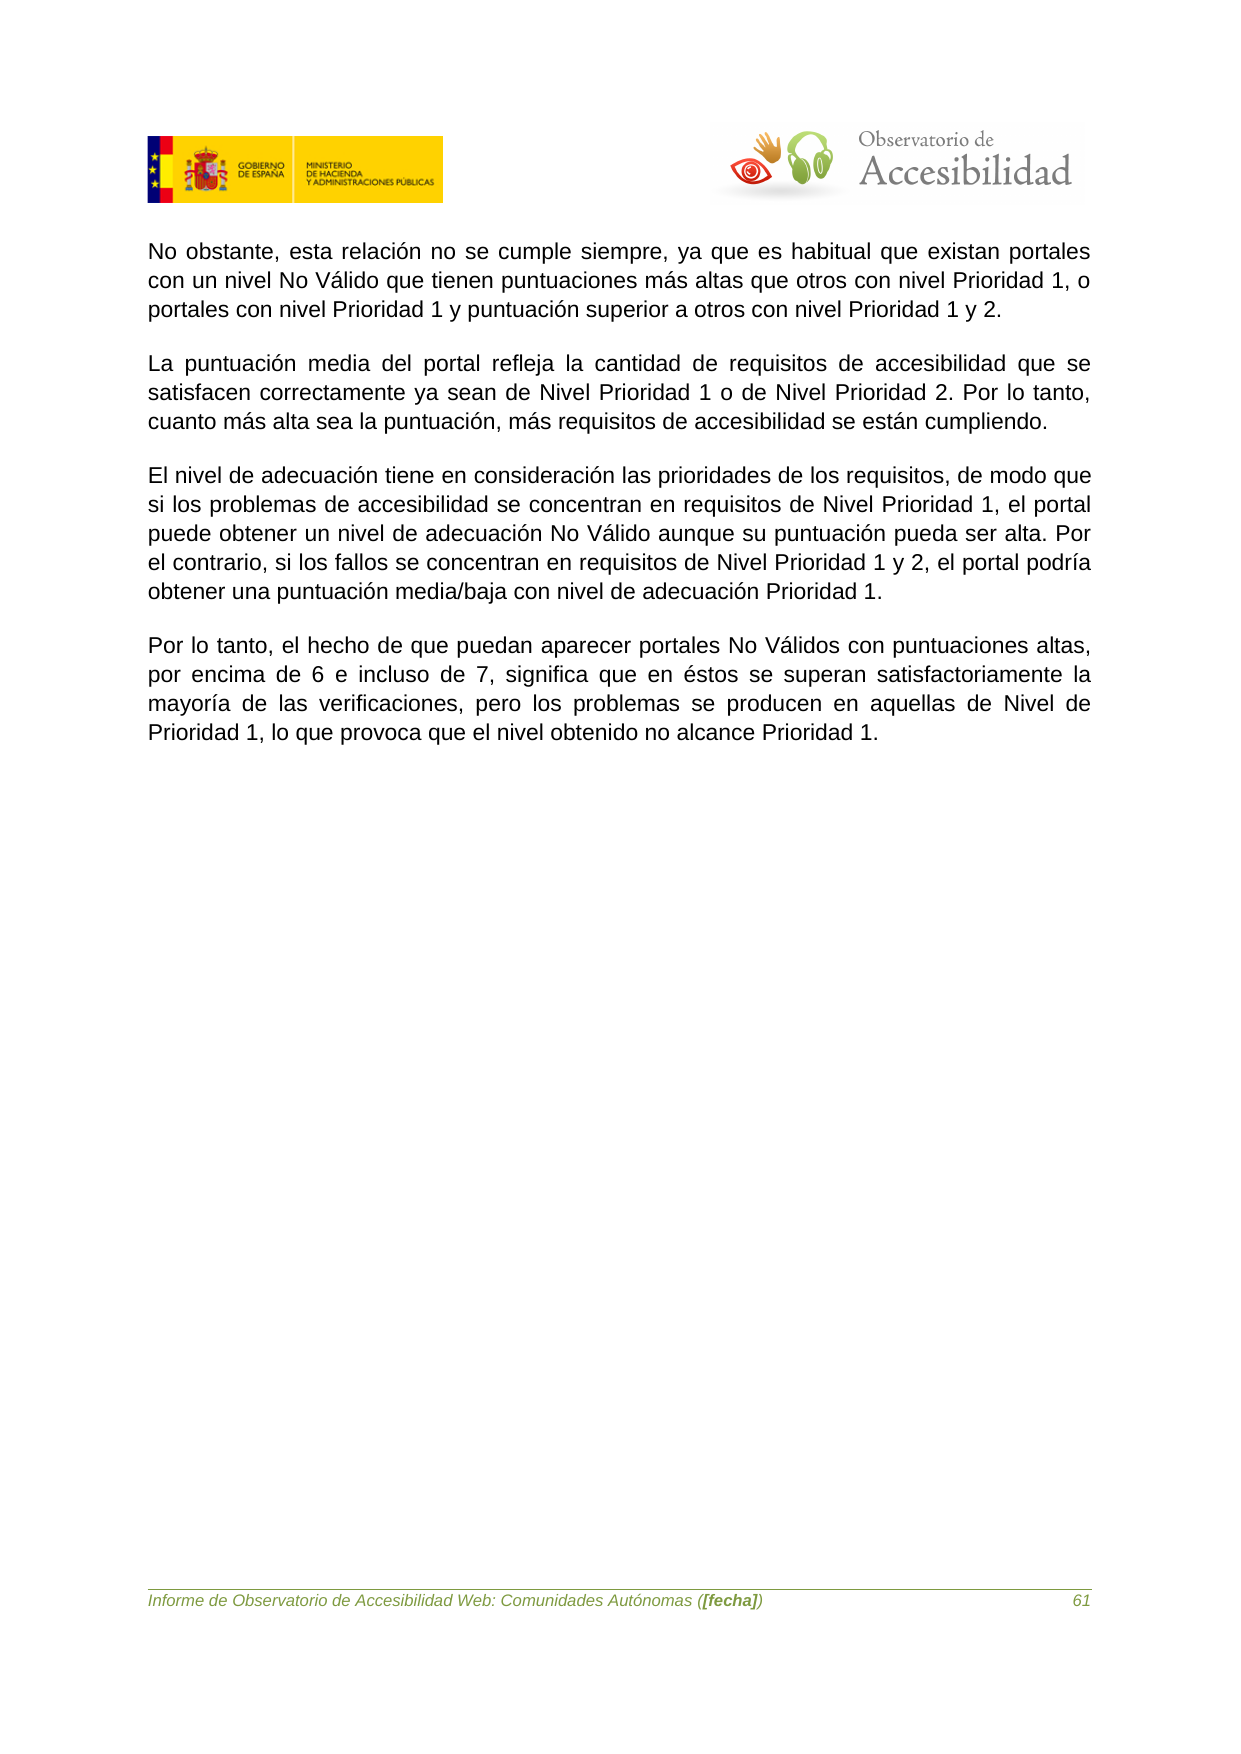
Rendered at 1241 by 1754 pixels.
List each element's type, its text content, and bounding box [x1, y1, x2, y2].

text No obstante, esta relación no se cumple siempre, ya que es habitual que existan portales con un nivel No Válido que tienen puntuaciones más altas que otros con nivel Prioridad 1, o portales con nivel Prioridad 1 y puntuación superior a otros con nivel Prioridad 1 y 2. [148, 238, 1092, 322]
picture [147, 136, 443, 203]
text La puntuación media del portal refleja la cantidad de requisitos de accesibilidad que se satisfacen correctamente ya sean de Nivel Prioridad 1 o de Nivel Prioridad 2. Por lo tanto, cuanto más alta sea la puntuación, más requisitos de accesibilidad se están cumpliendo. [148, 350, 1092, 434]
picture [710, 122, 1086, 205]
text El nivel de adecuación tiene en consideración las prioridades de los requisitos, de modo que si los problemas de accesibilidad se concentran en requisitos de Nivel Prioridad 1, el portal puede obtener un nivel de adecuación No Válido aunque su puntuación pueda ser alta. Por el contrario, si los fallos se concentran en requisitos de Nivel Prioridad 1 y 2, el portal podría obtener una puntuación media/baja con nivel de adecuación Prioridad 1. [148, 462, 1092, 604]
text Por lo tanto, el hecho de que puedan aparecer portales No Válidos con puntuaciones altas, por encima de 6 e incluso de 7, significa que en éstos se superan satisfactoriamente la mayoría de las verificaciones, pero los problemas se producen en aquellas de Nivel de Prioridad 1, lo que provoca que el nivel obtenido no alcance Prioridad 1. [148, 632, 1092, 745]
